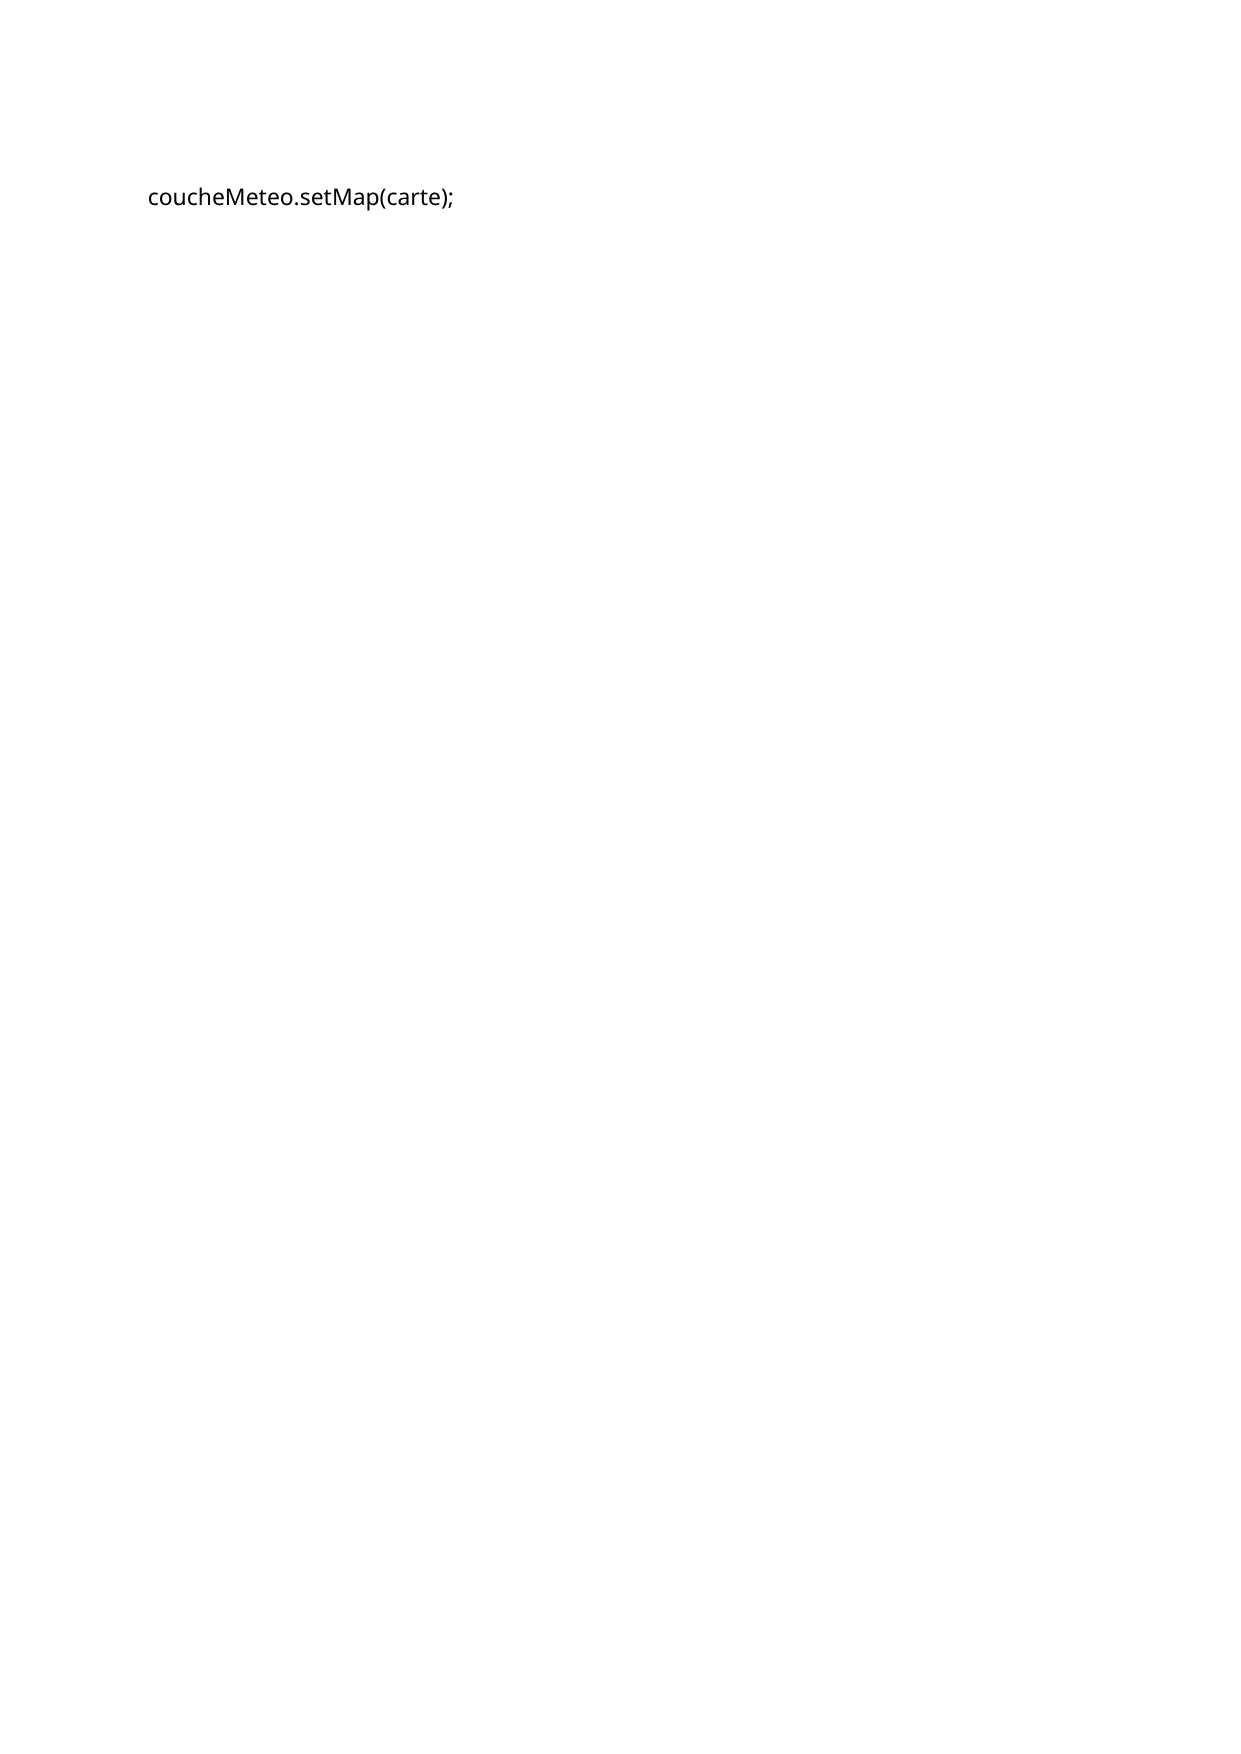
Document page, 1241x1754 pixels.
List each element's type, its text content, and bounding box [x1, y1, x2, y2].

text coucheMeteo.setMap(carte); [148, 181, 1092, 212]
